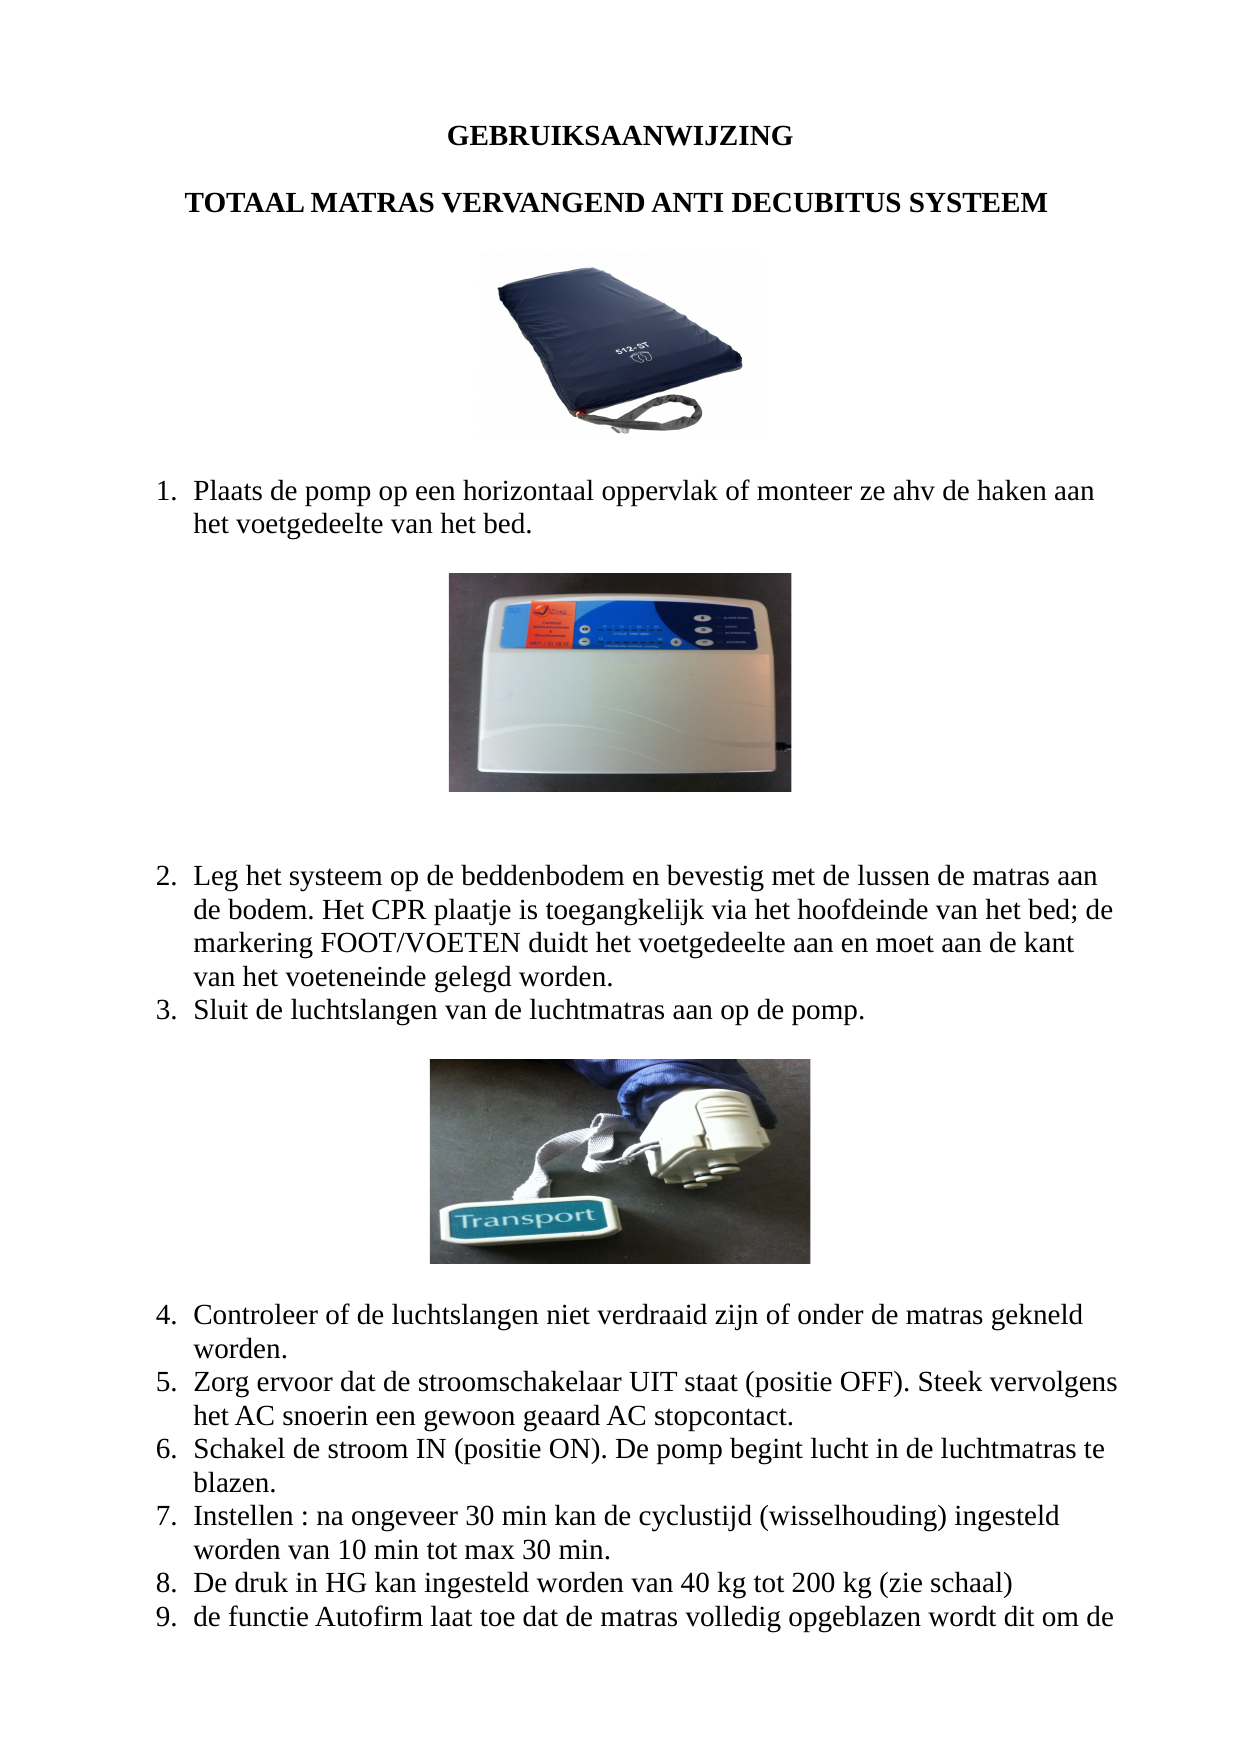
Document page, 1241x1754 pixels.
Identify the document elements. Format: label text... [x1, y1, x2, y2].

list Leg het systeem op de beddenbodem en bevestig met de lussen de matras aan de bodem. Het CPR plaatje is toegangkelijk via het hoofdeinde van het bed; de markering FOOT/VOETEN duidt het voetgedeelte aan en moet aan de kant van het voeteneinde gelegd worden. [156, 858, 1122, 992]
list Schakel de stroom IN (positie ON). De pomp begint lucht in de luchtmatras te blazen. [156, 1431, 1122, 1498]
list Instellen : na ongeveer 30 min kan de cyclustijd (wisselhouding) ingesteld worden van 10 min tot max 30 min. [156, 1498, 1122, 1566]
text GEBRUIKSAANWIJZING [118, 118, 1122, 152]
picture [429, 1059, 811, 1264]
list De druk in HG kan ingesteld worden van 40 kg tot 200 kg (zie schaal) [156, 1566, 1122, 1599]
picture [478, 252, 762, 440]
list Zorg ervoor dat de stroomschakelaar UIT staat (positie OFF). Steek vervolgens het AC snoerin een gewoon geaard AC stopcontact. [156, 1364, 1122, 1431]
list de functie Autofirm laat toe dat de matras volledig opgeblazen wordt dit om de [156, 1599, 1122, 1633]
picture [448, 573, 792, 792]
list Controleer of de luchtslangen niet verdraaid zijn of onder de matras gekneld worden. [156, 1297, 1122, 1364]
list Plaats de pomp op een horizontaal oppervlak of monteer ze ahv de haken aan het voetgedeelte van het bed. [156, 473, 1122, 540]
text TOTAAL MATRAS VERVANGEND ANTI DECUBITUS SYSTEEM [118, 185, 1122, 219]
list Sluit de luchtslangen van de luchtmatras aan op de pomp. [156, 992, 1122, 1026]
